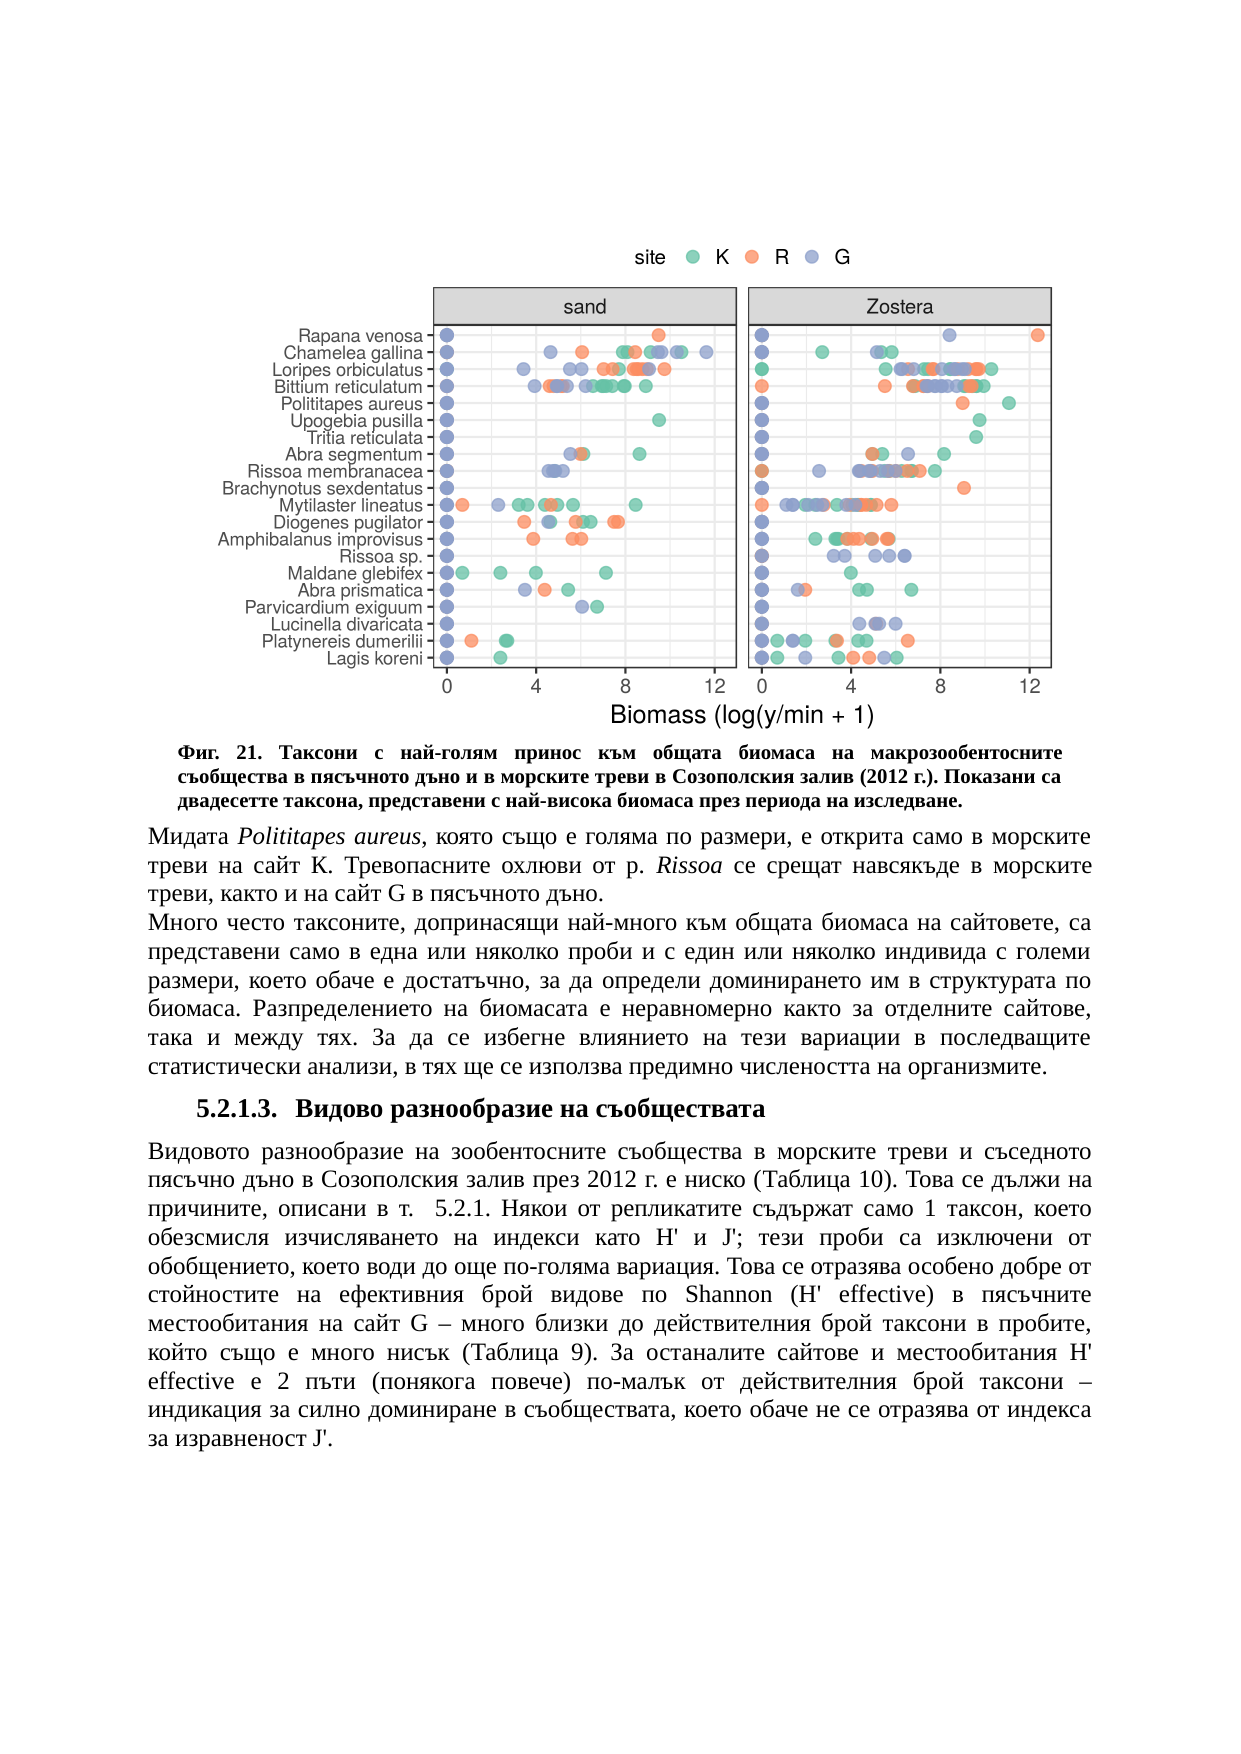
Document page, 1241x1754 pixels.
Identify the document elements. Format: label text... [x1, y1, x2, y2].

picture [177, 215, 1063, 740]
text Много често таксоните, допринасящи най-много към общата биомаса на сайтовете, са представени само в една или няколко проби и с един или няколко индивида с големи размери, което обаче е достатъчно, за да определи доминирането им в структурата по биомаса. Разпределението на биомасата е неравномерно както за отделните сайтове, така и между тях. За да се избегне влиянието на тези вариации в последващите статистически анализи, в тях ще се използва предимно числеността на организмите. [148, 907, 1093, 1080]
subtitle Видово разнообразие на съобществата [266, 1092, 1093, 1123]
text Фиг. 21. Таксони с най-голям принос към общата биомаса на макрозообентосните съобщества в пясъчното дъно и в морските треви в Созополския залив (2012 г.). Показани са двадесетте таксона, представени с най-висока биомаса през периода на изследване. [177, 740, 1063, 812]
text Мидата Polititapes aureus, която също е голяма по размери, е открита само в морските треви на сайт К. Тревопасните охлюви от р. Rissoa се срещат навсякъде в морските треви, както и на сайт G в пясъчното дъно. [148, 821, 1093, 907]
text Видовото разнообразие на зообентосните съобщества в морските треви и съседното пясъчно дъно в Созополския залив през 2012 г. е ниско (Таблица 10). Това се дължи на причините, описани в т. 5.2.1. Някои от репликатите съдържат само 1 таксон, което обезсмисля изчисляването на индекси като H' и J'; тези проби са изключени от обобщението, което води до още по-голяма вариация. Това се отразява особено добре от стойностите на ефективния брой видове по Shannon (H' effective) в пясъчните местообитания на сайт G – много близки до действителния брой таксони в пробите, който също е много нисък (Таблица 9). За останалите сайтове и местообитания H' effective е 2 пъти (понякога повече) по-малък от действителния брой таксони – индикация за силно доминиране в съобществата, което обаче не се отразява от индекса за изравненост J'. [148, 1136, 1093, 1452]
